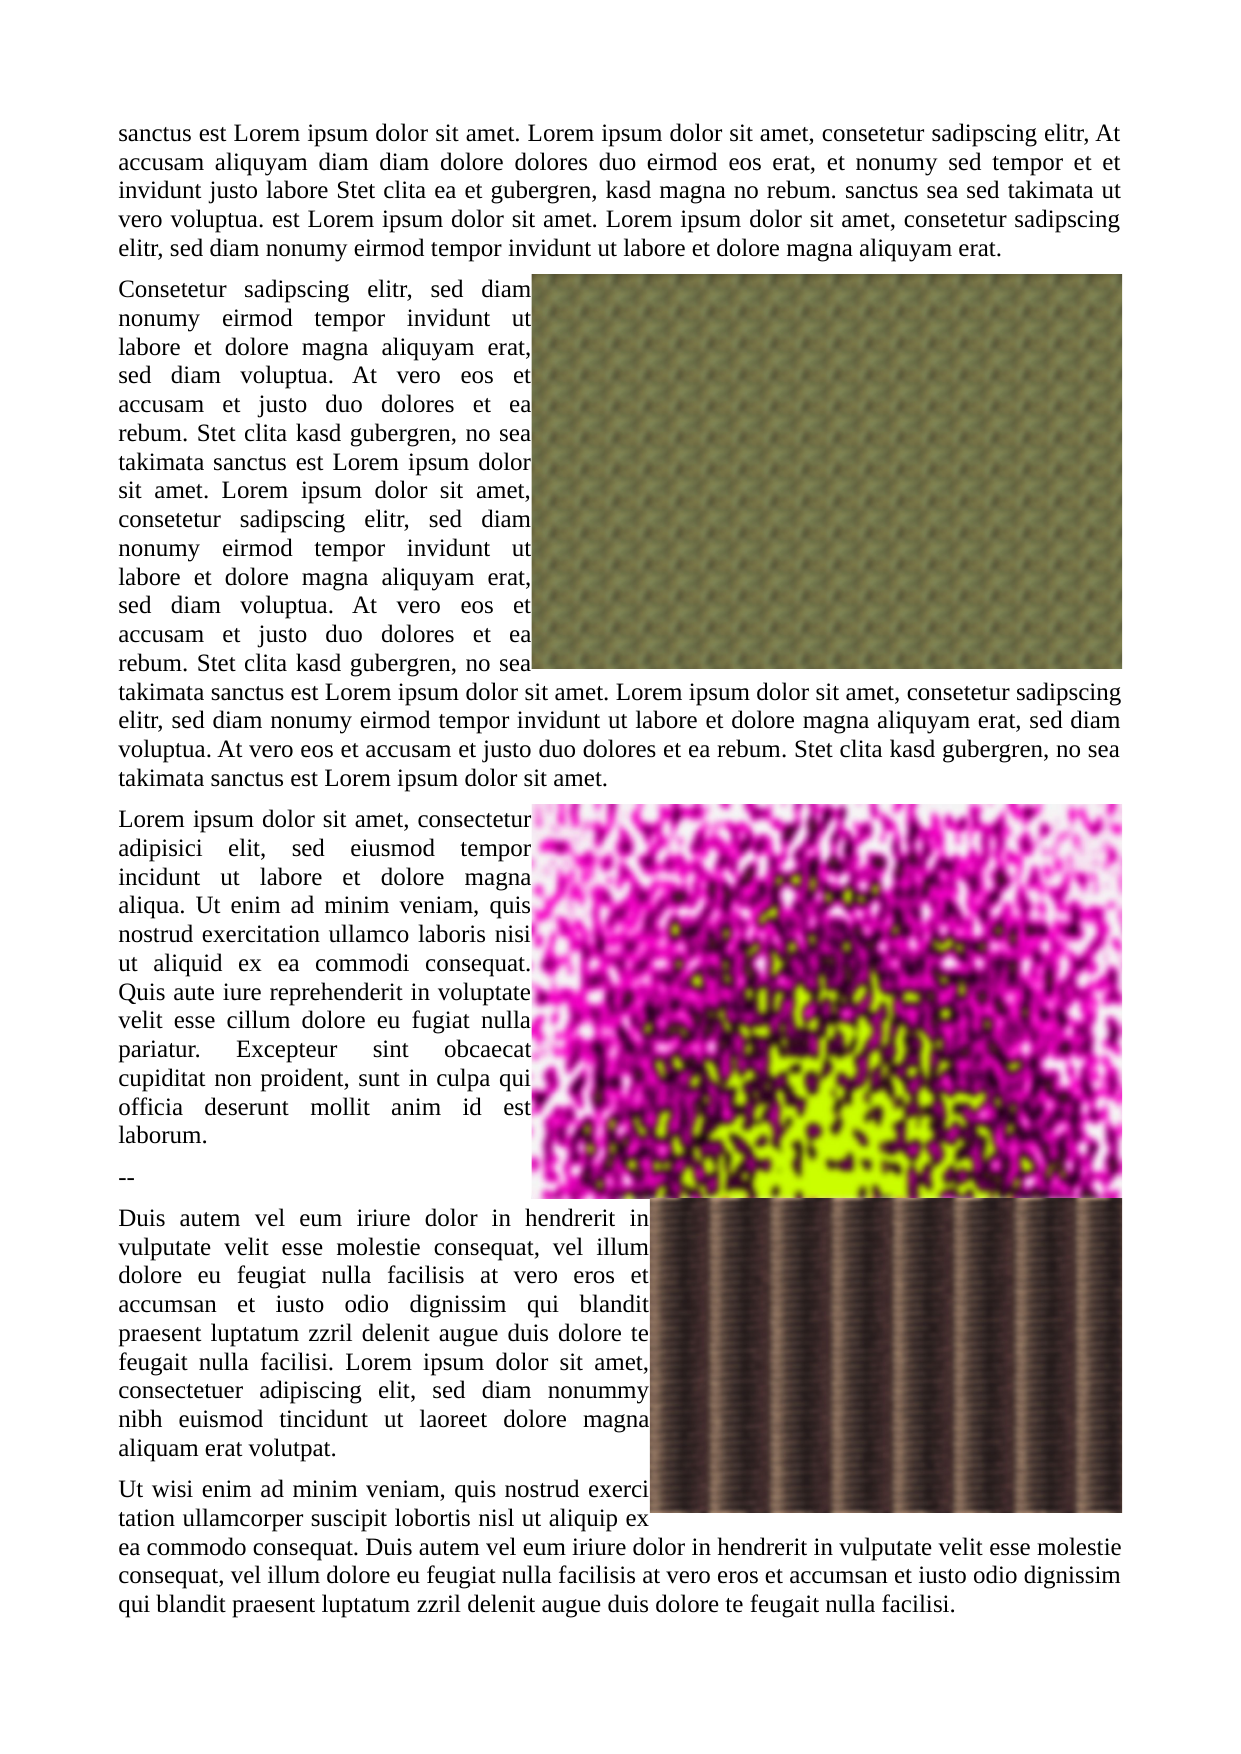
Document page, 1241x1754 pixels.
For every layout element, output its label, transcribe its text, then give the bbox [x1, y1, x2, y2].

text Duis autem vel eum iriure dolor in hendrerit in vulputate velit esse molestie consequat, vel illum dolore eu feugiat nulla facilisis at vero eros et accumsan et iusto odio dignissim qui blandit praesent luptatum zzril delenit augue duis dolore te feugait nulla facilisi. Lorem ipsum dolor sit amet, consectetuer adipiscing elit, sed diam nonummy nibh euismod tincidunt ut laoreet dolore magna aliquam erat volutpat. [118, 1203, 649, 1462]
picture [531, 274, 1123, 669]
text sanctus est Lorem ipsum dolor sit amet. Lorem ipsum dolor sit amet, consetetur sadipscing elitr, At accusam aliquyam diam diam dolore dolores duo eirmod eos erat, et nonumy sed tempor et et invidunt justo labore Stet clita ea et gubergren, kasd magna no rebum. sanctus sea sed takimata ut vero voluptua. est Lorem ipsum dolor sit amet. Lorem ipsum dolor sit amet, consetetur sadipscing elitr, sed diam nonumy eirmod tempor invidunt ut labore et dolore magna aliquyam erat. [118, 118, 1122, 262]
text Consetetur sadipscing elitr, sed diam nonumy eirmod tempor invidunt ut labore et dolore magna aliquyam erat, sed diam voluptua. At vero eos et accusam et justo duo dolores et ea rebum. Stet clita kasd gubergren, no sea takimata sanctus est Lorem ipsum dolor sit amet. Lorem ipsum dolor sit amet, consetetur sadipscing elitr, sed diam nonumy eirmod tempor invidunt ut labore et dolore magna aliquyam erat, sed diam voluptua. At vero eos et accusam et justo duo dolores et ea rebum. Stet clita kasd gubergren, no sea takimata sanctus est Lorem ipsum dolor sit amet. Lorem ipsum dolor sit amet, consetetur sadipscing elitr, sed diam nonumy eirmod tempor invidunt ut labore et dolore magna aliquyam erat, sed diam voluptua. At vero eos et accusam et justo duo dolores et ea rebum. Stet clita kasd gubergren, no sea takimata sanctus est Lorem ipsum dolor sit amet. [118, 274, 1122, 792]
text Lorem ipsum dolor sit amet, consectetur adipisici elit, sed eiusmod tempor incidunt ut labore et dolore magna aliqua. Ut enim ad minim veniam, quis nostrud exercitation ullamco laboris nisi ut aliquid ex ea commodi consequat. Quis aute iure reprehenderit in voluptate velit esse cillum dolore eu fugiat nulla pariatur. Excepteur sint obcaecat cupiditat non proident, sunt in culpa qui officia deserunt mollit anim id est laborum. [118, 804, 531, 1149]
picture [531, 804, 1123, 1513]
text -- [118, 1162, 531, 1191]
text Ut wisi enim ad minim veniam, quis nostrud exerci tation ullamcorper suscipit lobortis nisl ut aliquip ex ea commodo consequat. Duis autem vel eum iriure dolor in hendrerit in vulputate velit esse molestie consequat, vel illum dolore eu feugiat nulla facilisis at vero eros et accumsan et iusto odio dignissim qui blandit praesent luptatum zzril delenit augue duis dolore te feugait nulla facilisi. [118, 1474, 1122, 1618]
